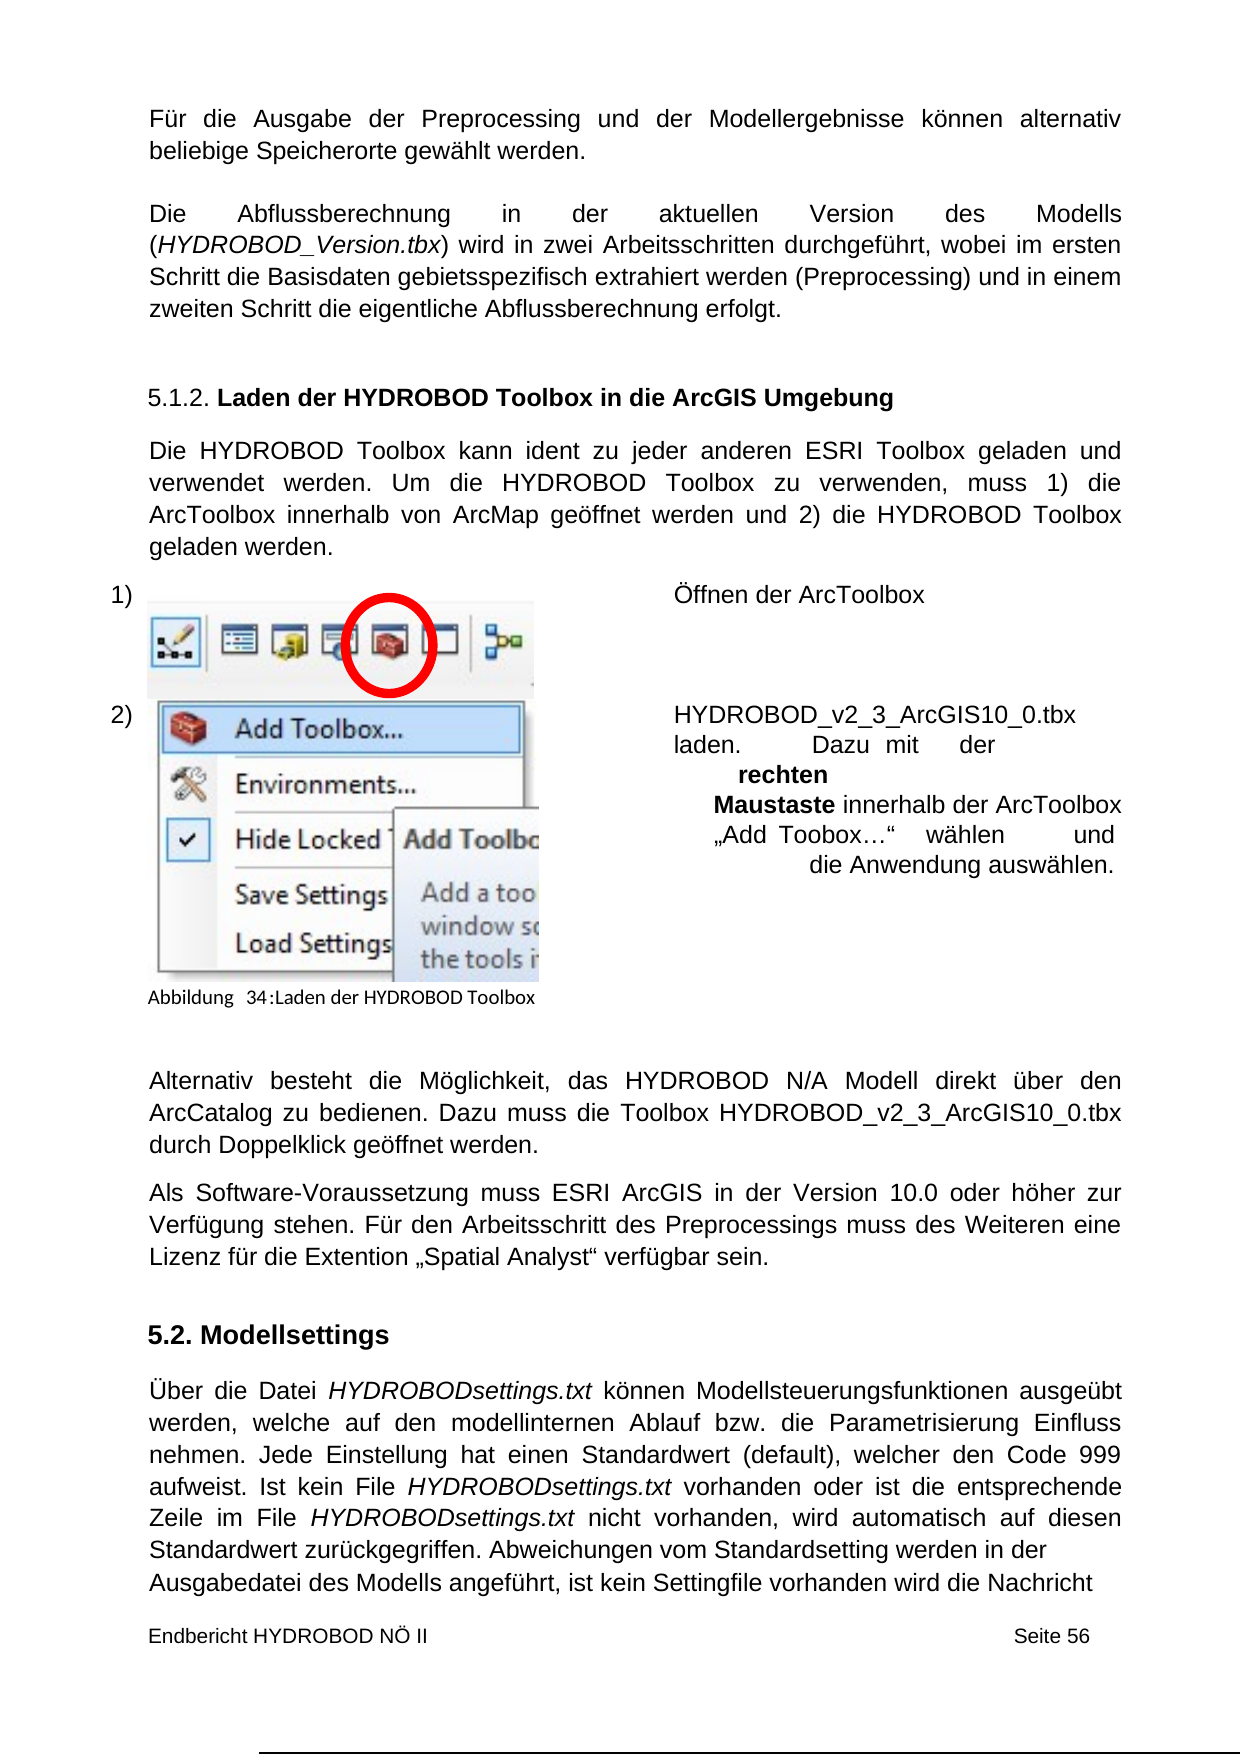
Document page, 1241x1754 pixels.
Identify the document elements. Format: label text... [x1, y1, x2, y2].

text Maustaste innerhalb der ArcToolbox „Add Toobox…“ wählen und die Anwendung auswählen. [539, 790, 1122, 879]
list HYDROBOD_v2_3_ArcGIS10_0.tbx laden. Dazu mit der rechten [110, 700, 147, 788]
text Die Abflussberechnung in der aktuellen Version des Modells (HYDROBOD_Version.tbx) wird in zwei Arbeitsschritten durchgeführt, wobei im ersten Schritt die Basisdaten gebietsspezifisch extrahiert werden (Preprocessing) und in einem zweiten Schritt die eigentliche Abflussberechnung erfolgt. [149, 199, 1123, 323]
text Alternativ besteht die Möglichkeit, das HYDROBOD N/A Modell direkt über den ArcCatalog zu bedienen. Dazu muss die Toolbox HYDROBOD_v2_3_ArcGIS10_0.tbx durch Doppelklick geöffnet werden. [149, 1066, 1123, 1159]
text Als Software-Voraussetzung muss ESRI ArcGIS in der Version 10.0 oder höher zur Verfügung stehen. Für den Arbeitsschritt des Preprocessings muss des Weiteren eine Lizenz für die Extention „Spatial Analyst“ verfügbar sein. [149, 1178, 1123, 1270]
text 5.2. Modellsettings [147, 1319, 1137, 1351]
list Öffnen der ArcToolbox [534, 580, 1122, 608]
list Öffnen der ArcToolbox [110, 580, 147, 608]
text Für die Ausgabe der Preprocessing und der Modellergebnisse können alternativ beliebige Speicherorte gewählt werden. [149, 104, 1123, 164]
text Über die Datei HYDROBODsettings.txt können Modellsteuerungsfunktionen ausgeübt werden, welche auf den modellinternen Ablauf bzw. die Parametrisierung Einfluss nehmen. Jede Einstellung hat einen Standardwert (default), welcher den Code 999 aufweist. Ist kein File HYDROBODsettings.txt vorhanden oder ist die entsprechende Zeile im File HYDROBODsettings.txt nicht vorhanden, wird automatisch auf diesen Standardwert zurückgegriffen. Abweichungen vom Standardsetting werden in der [149, 1376, 1123, 1564]
subtitle 5.1.2. Laden der HYDROBOD Toolbox in die ArcGIS Umgebung [147, 382, 1137, 411]
list HYDROBOD_v2_3_ArcGIS10_0.tbx laden. Dazu mit der rechten [539, 700, 1122, 788]
text Ausgabedatei des Modells angeführt, ist kein Settingfile vorhanden wird die Nachricht [149, 1568, 1123, 1596]
text Die HYDROBOD Toolbox kann ident zu jeder anderen ESRI Toolbox geladen und verwendet werden. Um die HYDROBOD Toolbox zu verwenden, muss 1) die ArcToolbox innerhalb von ArcMap geöffnet werden und 2) die HYDROBOD Toolbox geladen werden. [149, 436, 1123, 561]
